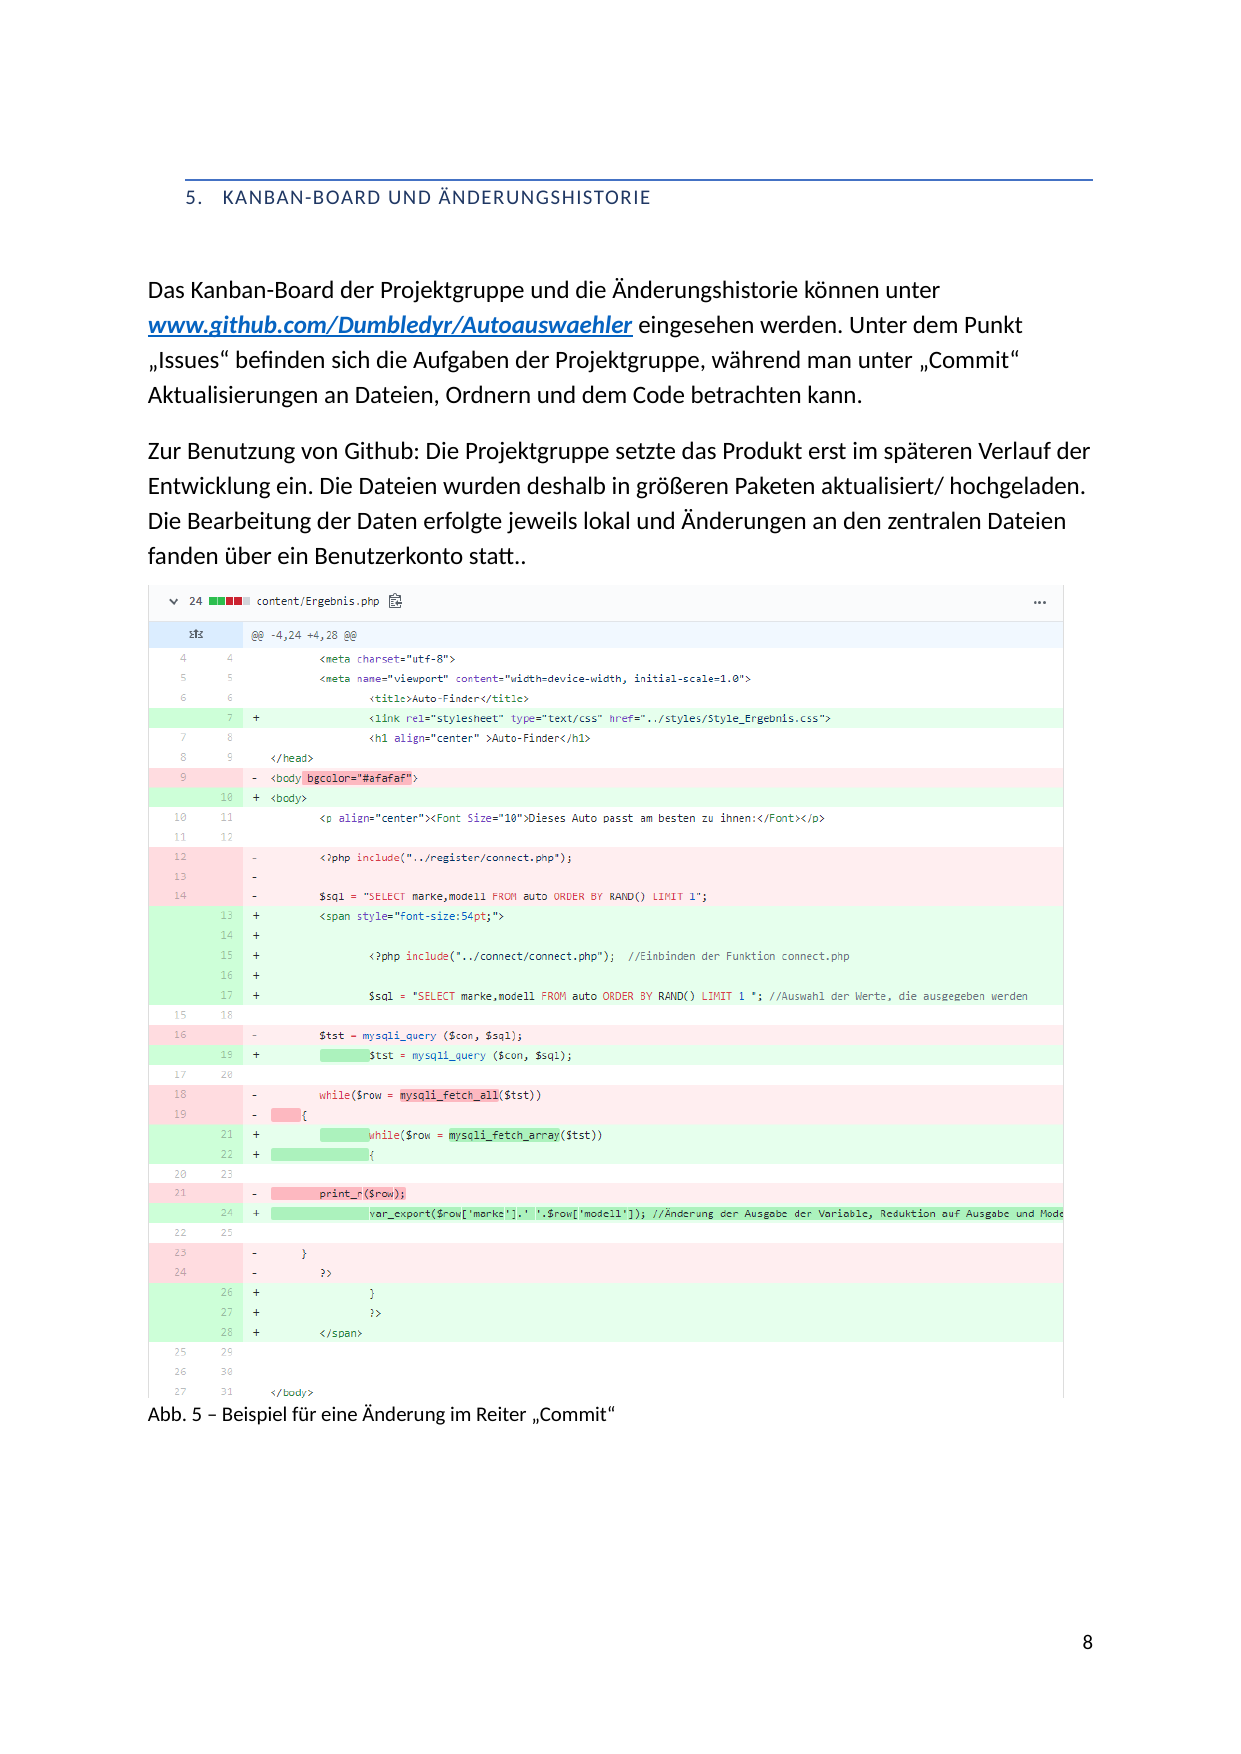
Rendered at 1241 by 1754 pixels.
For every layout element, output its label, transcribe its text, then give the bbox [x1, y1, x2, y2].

subtitle Kanban-Board und Änderungshistorie [185, 181, 1093, 210]
text Abb. 5 – Beispiel für eine Änderung im Reiter „Commit“ [148, 1398, 1093, 1427]
picture [147, 585, 1093, 1398]
text Das Kanban-Board der Projektgruppe und die Änderungshistorie können unter www.github.com/Dumbledyr/Autoauswaehler eingesehen werden. Unter dem Punkt „Issues“ befinden sich die Aufgaben der Projektgruppe, während man unter „Commit“ Aktualisierungen an Dateien, Ordnern und dem Code betrachten kann. [148, 274, 1093, 410]
text Zur Benutzung von Github: Die Projektgruppe setzte das Produkt erst im späteren Verlauf der Entwicklung ein. Die Dateien wurden deshalb in größeren Paketen aktualisiert/ hochgeladen. Die Bearbeitung der Daten erfolgte jeweils lokal und Änderungen an den zentralen Dateien fanden über ein Benutzerkonto statt.. [148, 435, 1093, 585]
